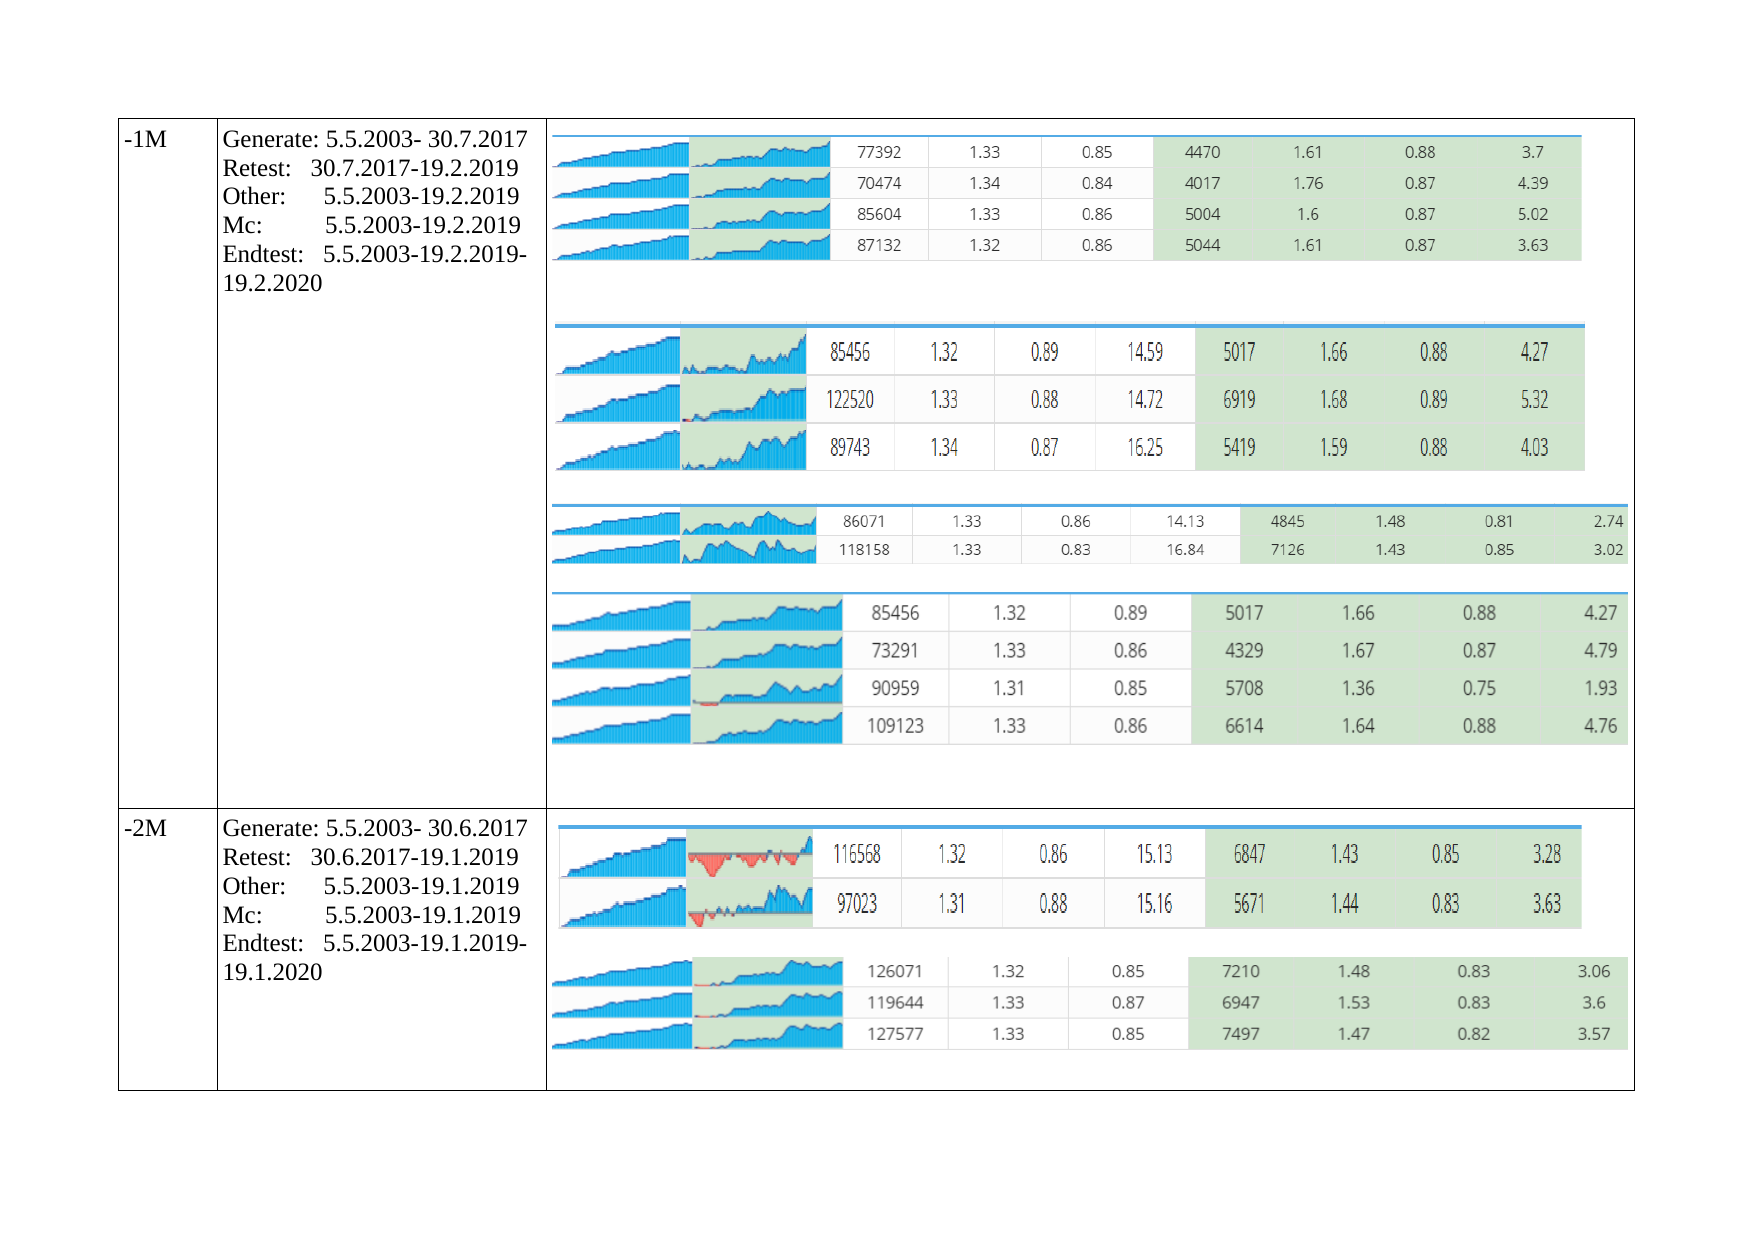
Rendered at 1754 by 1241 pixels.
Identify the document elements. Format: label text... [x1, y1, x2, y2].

table_cell [547, 119, 1634, 563]
table_cell [547, 745, 1634, 808]
picture [558, 825, 1582, 929]
picture [552, 957, 1628, 1056]
picture [552, 503, 1628, 564]
picture [552, 592, 1628, 745]
table_cell Generate: 5.5.2003- 30.6.2017 Retest: 30.6.2017-19.1.2019 Other: 5.5.2003-19.1.2019 Mc: 5.5.2003-19.1.2019 Endtest: 5.5.2003-19.1.2019-19.1.2020 [218, 809, 546, 1090]
table_cell Generate: 5.5.2003- 30.7.2017 Retest: 30.7.2017-19.2.2019 Other: 5.5.2003-19.2.2019 Mc: 5.5.2003-19.2.2019 Endtest: 5.5.2003-19.2.2019-19.2.2020 [218, 119, 546, 808]
table_cell [547, 809, 1634, 1090]
picture [552, 135, 1582, 263]
picture [555, 321, 1585, 475]
table_cell -1M [119, 119, 217, 808]
table_cell -2M [119, 809, 217, 1090]
table_cell [547, 564, 1634, 744]
